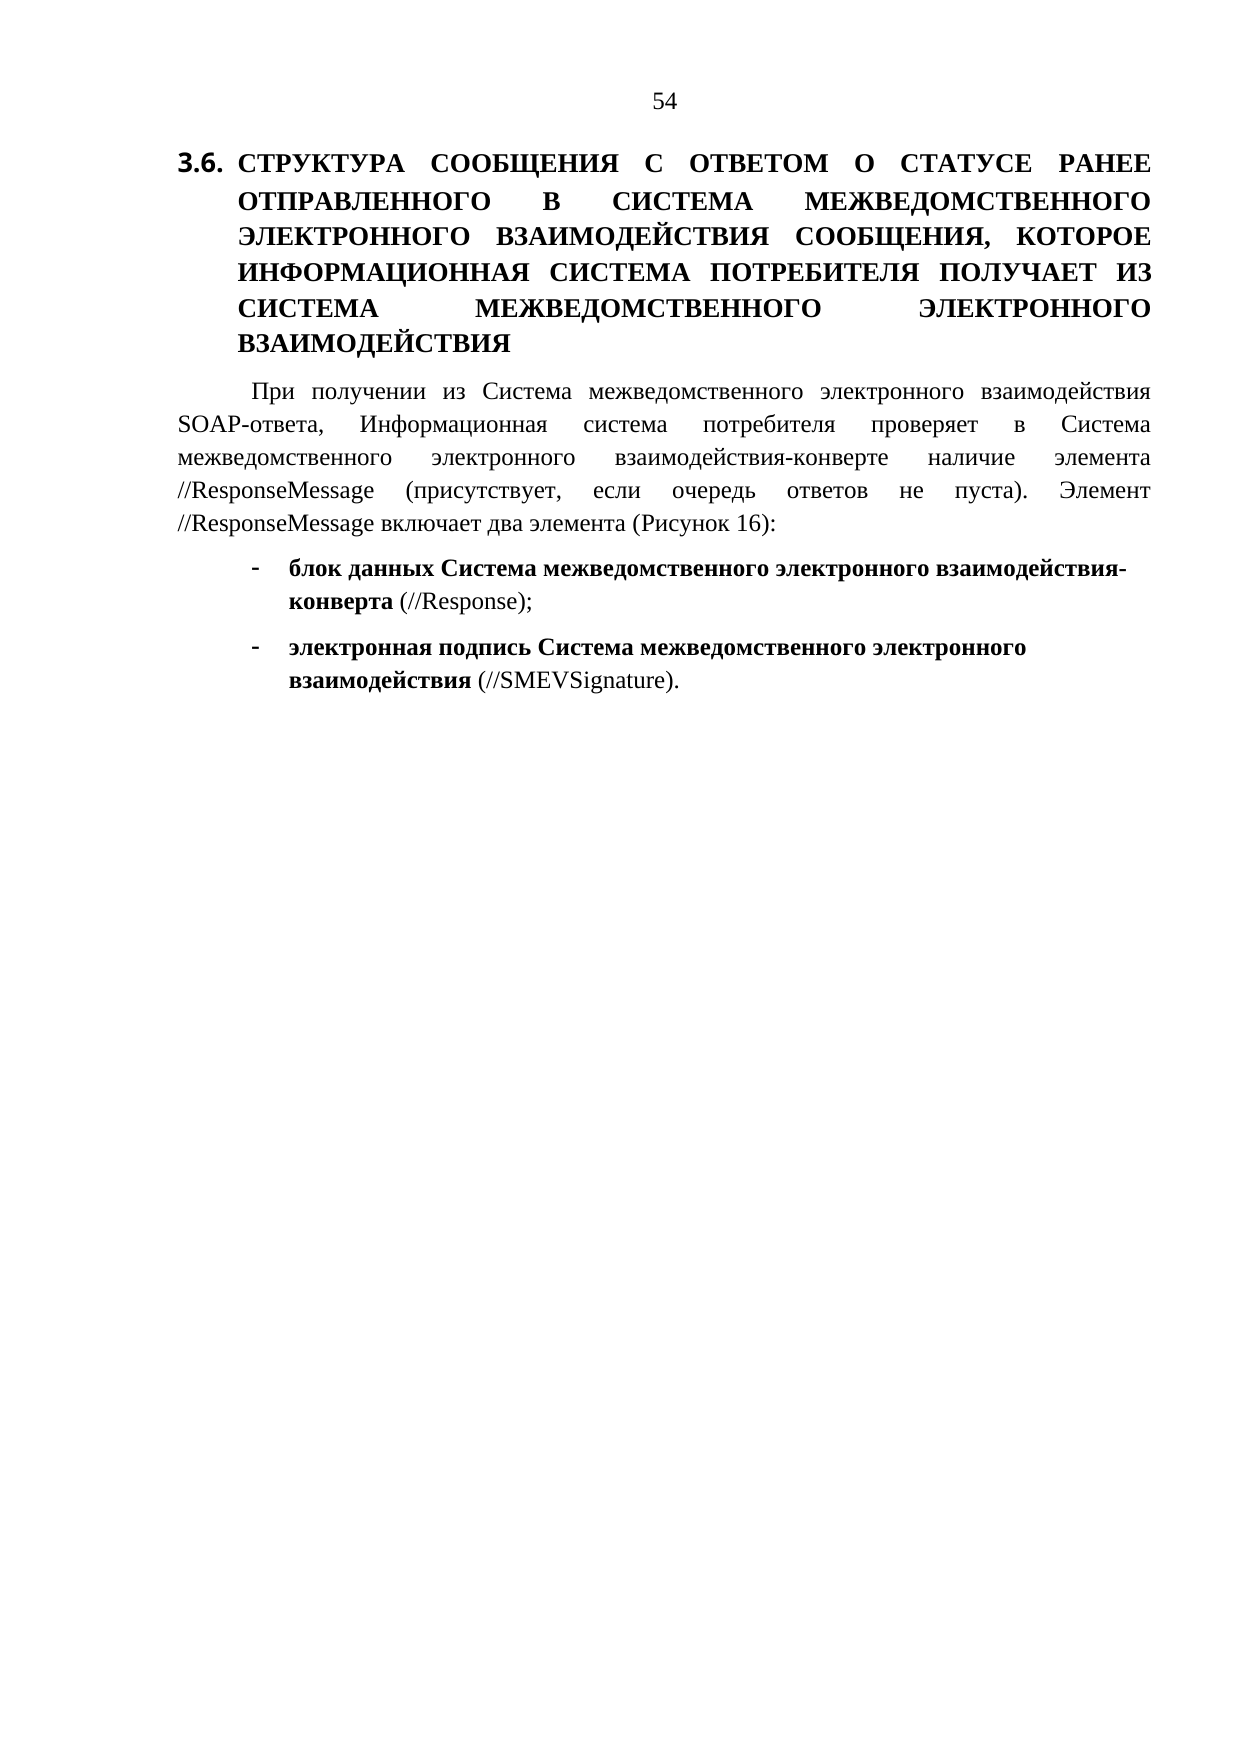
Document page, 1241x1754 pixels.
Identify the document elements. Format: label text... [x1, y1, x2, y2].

text При получении из Система межведомственного электронного взаимодействия SOAP-ответа, Информационная система потребителя проверяет в Система межведомственного электронного взаимодействия-конверте наличие элемента //ResponseMessage (присутствует, если очередь ответов не пуста). Элемент //ResponseMessage включает два элемента (Рисунок 16): [177, 376, 1152, 537]
list блок данных Система межведомственного электронного взаимодействия-конверта (//Response); [251, 553, 1152, 615]
subtitle Структура сообщения с ответом о статусе ранее отправленного в Система межведомственного электронного взаимодействия сообщения, которое Информационная система потребителя получает из Система межведомственного электронного взаимодействия [177, 143, 1152, 359]
list электронная подпись Система межведомственного электронного взаимодействия (//SMEVSignature). [251, 632, 1152, 694]
